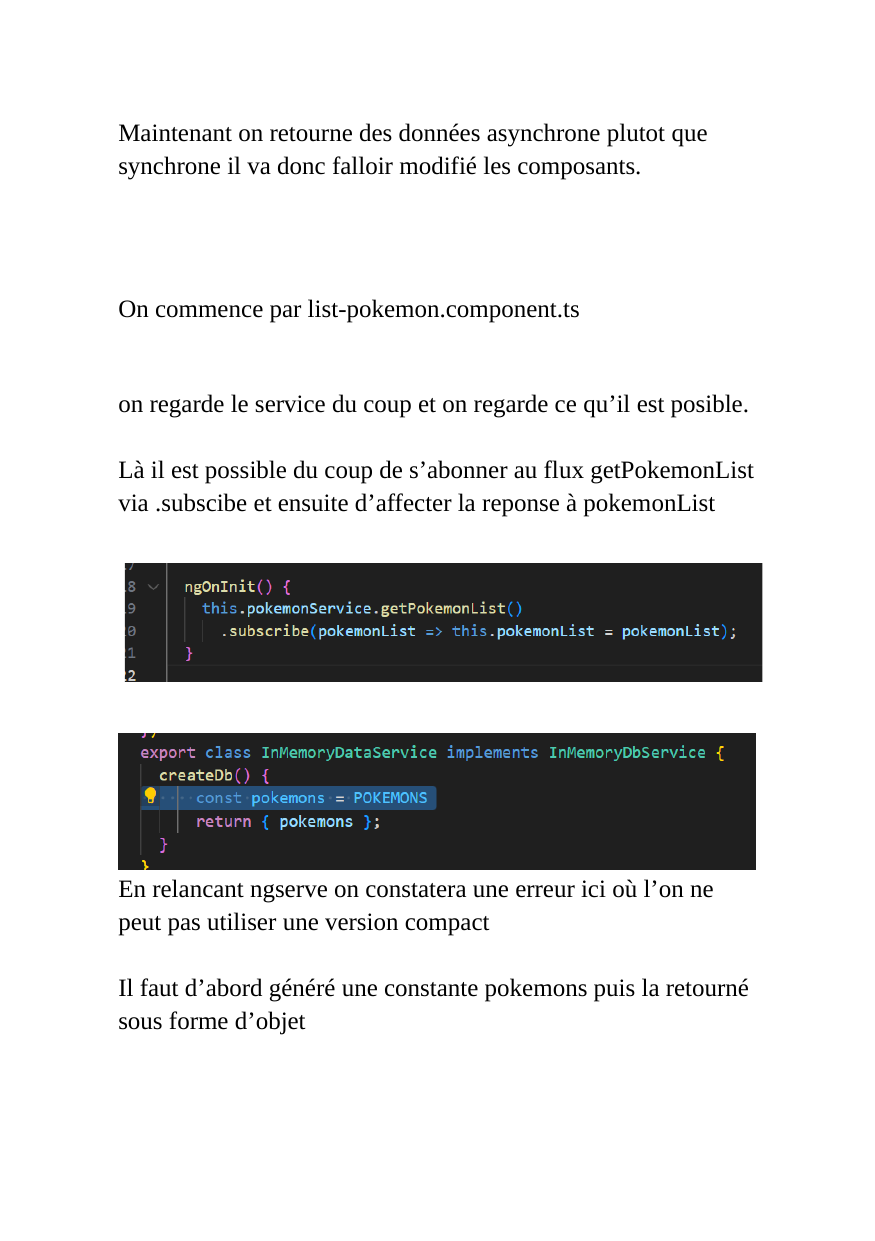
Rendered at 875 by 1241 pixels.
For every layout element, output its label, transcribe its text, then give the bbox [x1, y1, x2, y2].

text En relancant ngserve on constatera une erreur ici où l’on ne peut pas utiliser une version compact Il faut d’abord généré une constante pokemons puis la retourné sous forme d’objet [118, 870, 756, 1035]
text on regarde le service du coup et on regarde ce qu’il est posible. Là il est possible du coup de s’abonner au flux getPokemonList via .subscibe et ensuite d’affecter la reponse à pokemonList [118, 389, 756, 517]
text On commence par list-pokemon.component.ts [118, 294, 756, 323]
text Maintenant on retourne des données asynchrone plutot que synchrone il va donc falloir modifié les composants. [118, 118, 756, 180]
picture [124, 563, 763, 682]
picture [118, 733, 756, 870]
